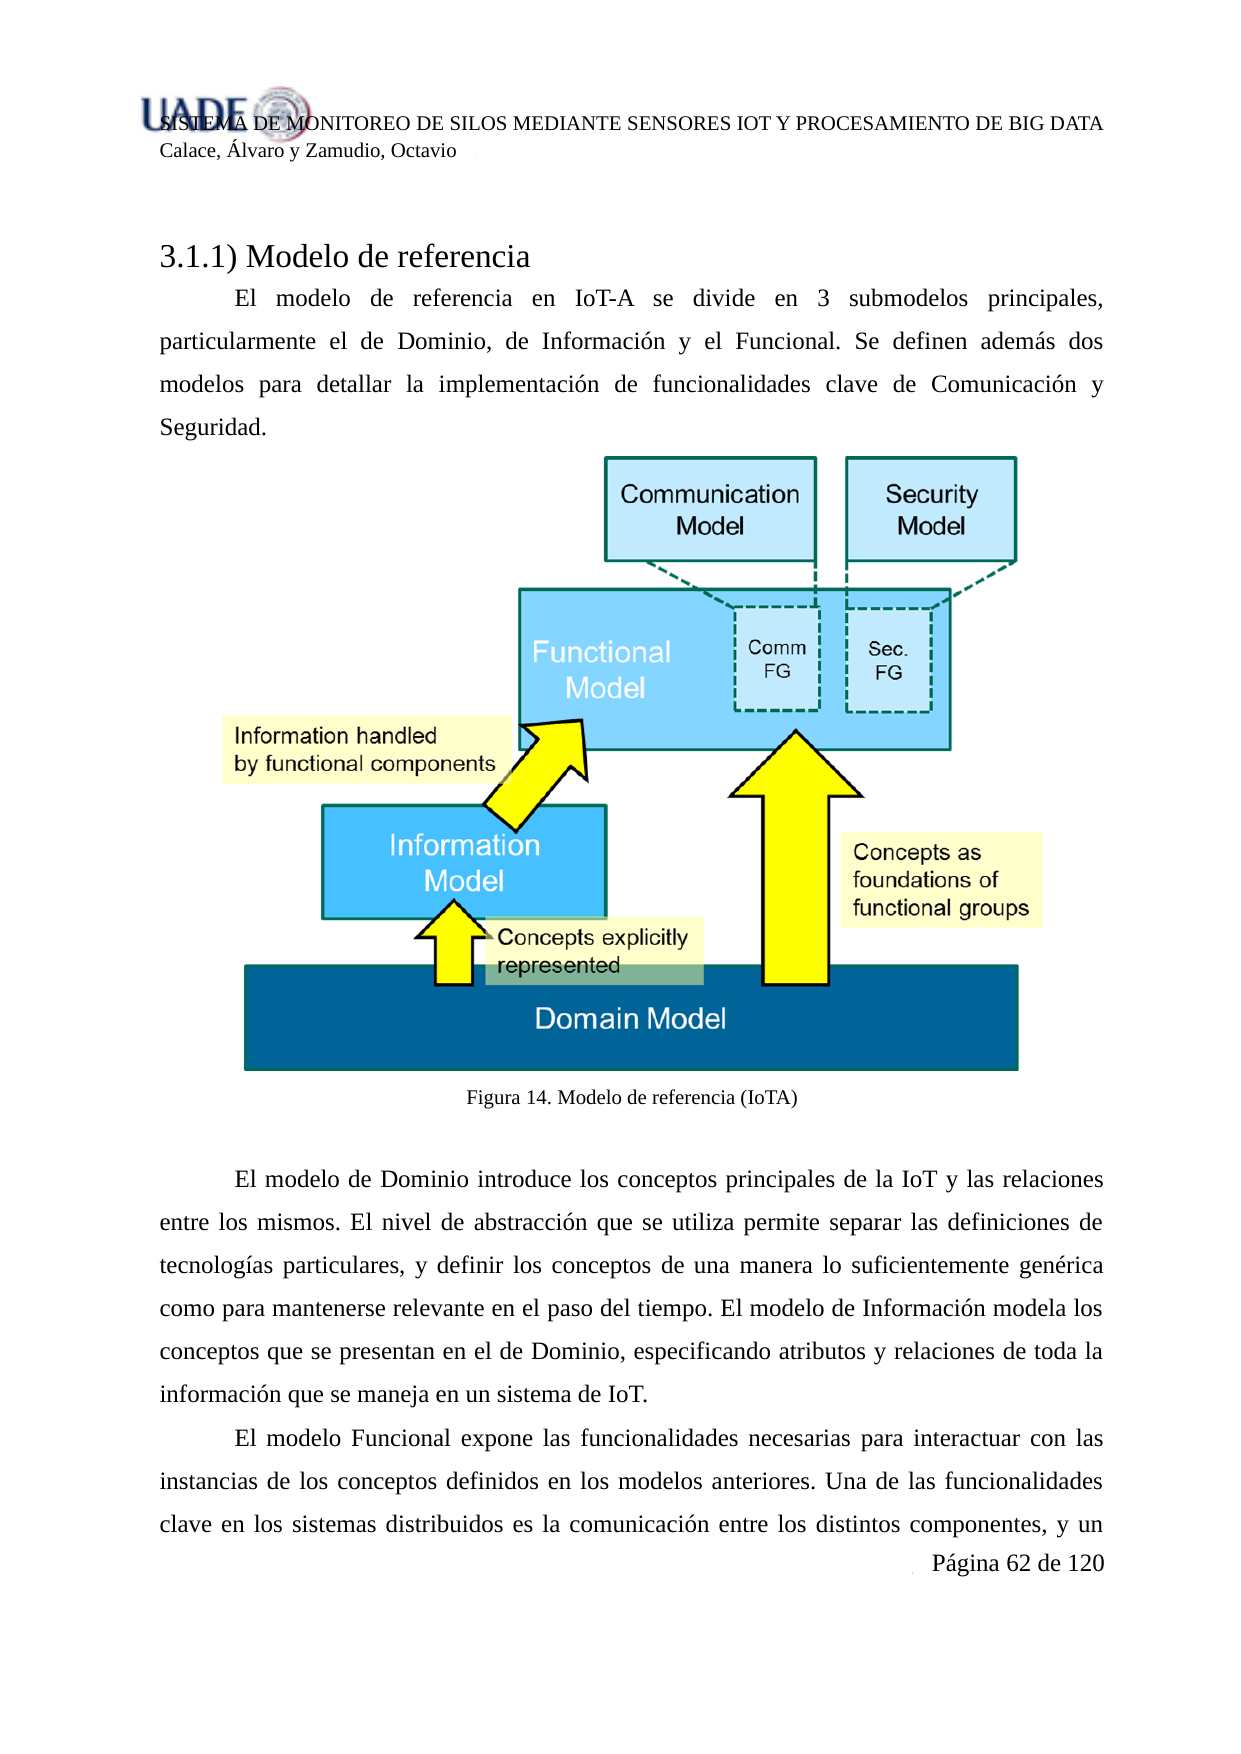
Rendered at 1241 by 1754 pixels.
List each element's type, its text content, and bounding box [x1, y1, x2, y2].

text El modelo de referencia en IoT-A se divide en 3 submodelos principales, particularmente el de Dominio, de Información y el Funcional. Se definen además dos modelos para detallar la implementación de funcionalidades clave de Comunicación y Seguridad. [159, 283, 1104, 441]
subtitle 3.1.1) Modelo de referencia [159, 236, 1104, 274]
text El modelo de Dominio introduce los conceptos principales de la IoT y las relaciones entre los mismos. El nivel de abstracción que se utiliza permite separar las definiciones de tecnologías particulares, y definir los conceptos de una manera lo suficientemente genérica como para mantenerse relevante en el paso del tiempo. El modelo de Información modela los conceptos que se presentan en el de Dominio, especificando atributos y relaciones de toda la información que se maneja en un sistema de IoT. [159, 1164, 1104, 1408]
picture [219, 455, 1045, 1071]
picture [140, 86, 314, 146]
subtitle Figura 14. Modelo de referencia (IoTA) [159, 1085, 1104, 1109]
text El modelo Funcional expone las funcionalidades necesarias para interactuar con las instancias de los conceptos definidos en los modelos anteriores. Una de las funcionalidades clave en los sistemas distribuidos es la comunicación entre los distintos componentes, y un [159, 1423, 1104, 1538]
